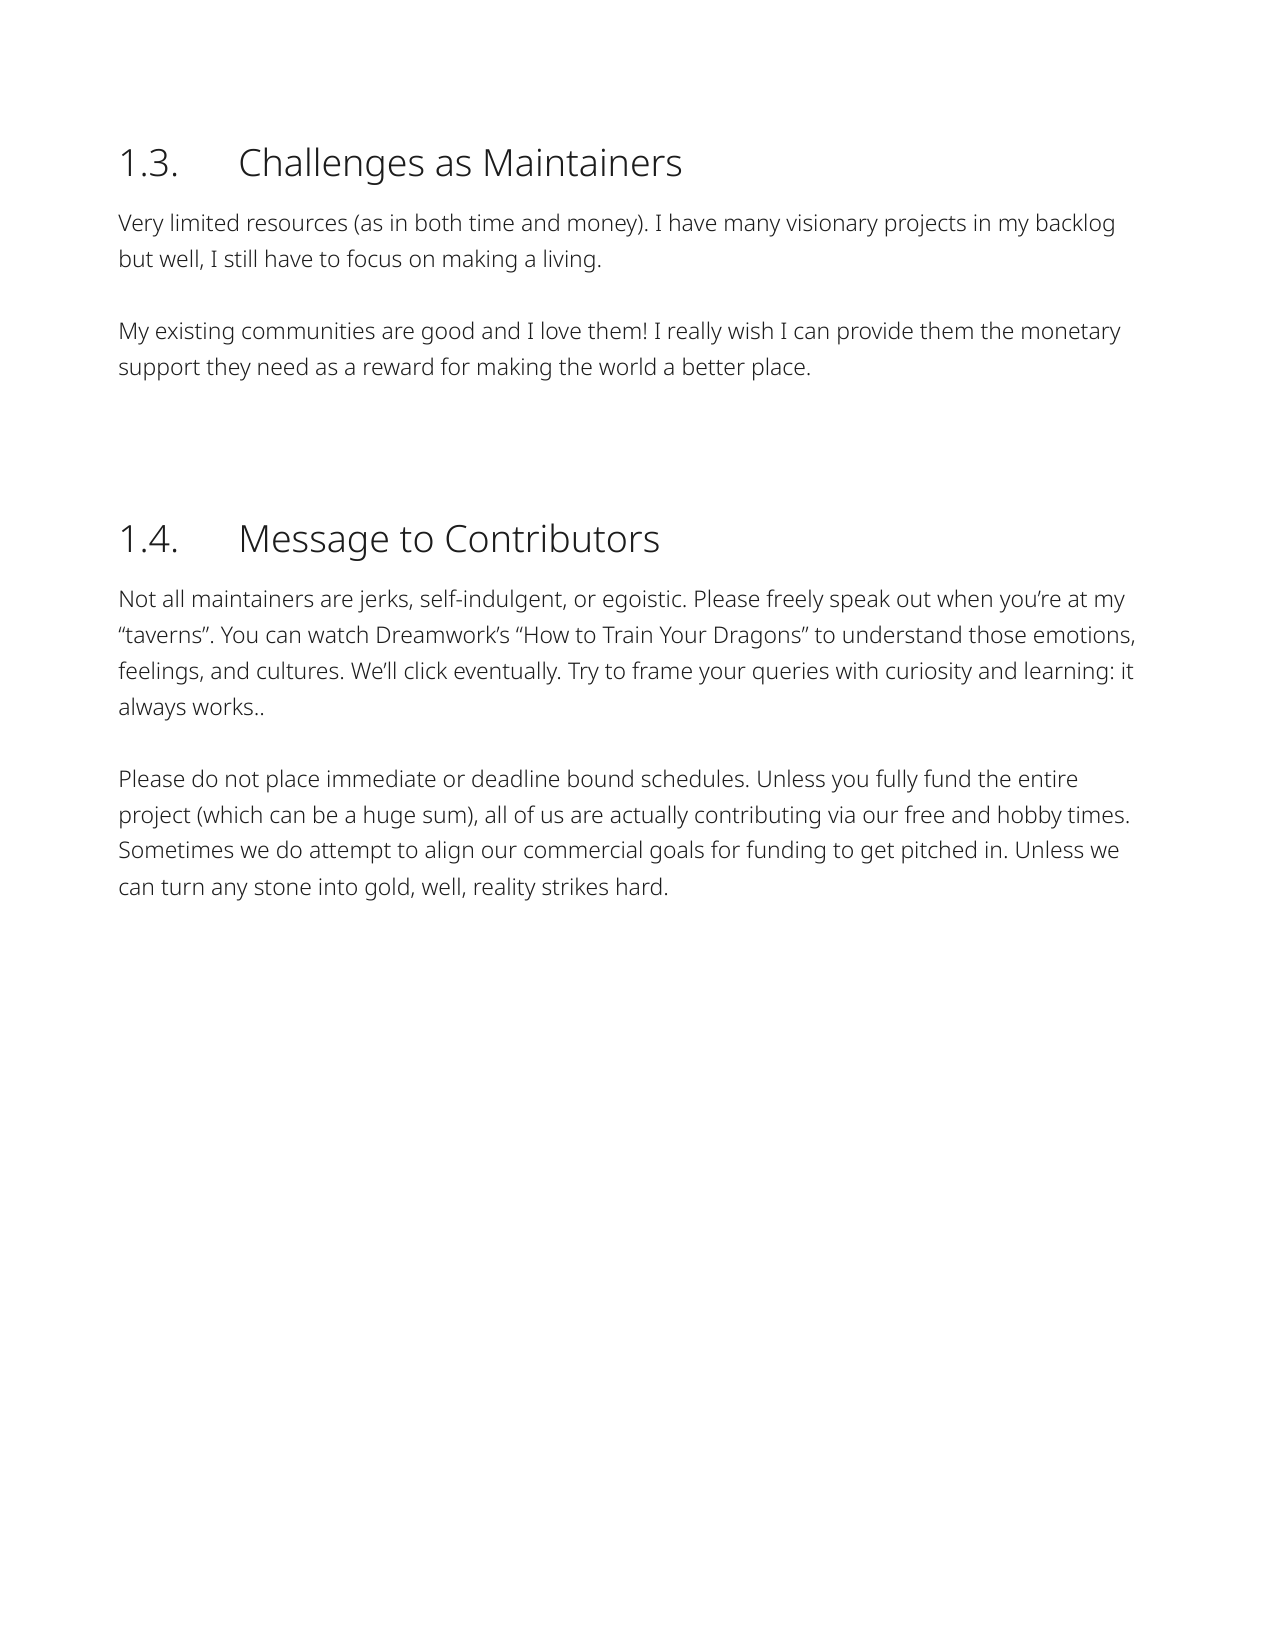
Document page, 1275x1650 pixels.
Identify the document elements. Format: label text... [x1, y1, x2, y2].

text Please do not place immediate or deadline bound schedules. Unless you fully fund the entire project (which can be a huge sum), all of us are actually contributing via our free and hobby times. Sometimes we do attempt to align our commercial goals for funding to get pitched in. Unless we can turn any stone into gold, well, reality strikes hard. [118, 763, 1157, 902]
text Not all maintainers are jerks, self-indulgent, or egoistic. Please freely speak out when you’re at my “taverns”. You can watch Dreamwork’s “How to Train Your Dragons” to understand those emotions, feelings, and cultures. We’ll click eventually. Try to frame your queries with curiosity and learning: it always works.. [118, 583, 1157, 722]
text Very limited resources (as in both time and money). I have many visionary projects in my backlog but well, I still have to focus on making a living. [118, 207, 1157, 274]
subtitle Message to Contributors [118, 512, 1157, 563]
text My existing communities are good and I love them! I really wish I can provide them the monetary support they need as a reward for making the world a better place. [118, 314, 1157, 382]
subtitle Challenges as Maintainers [118, 136, 1157, 187]
